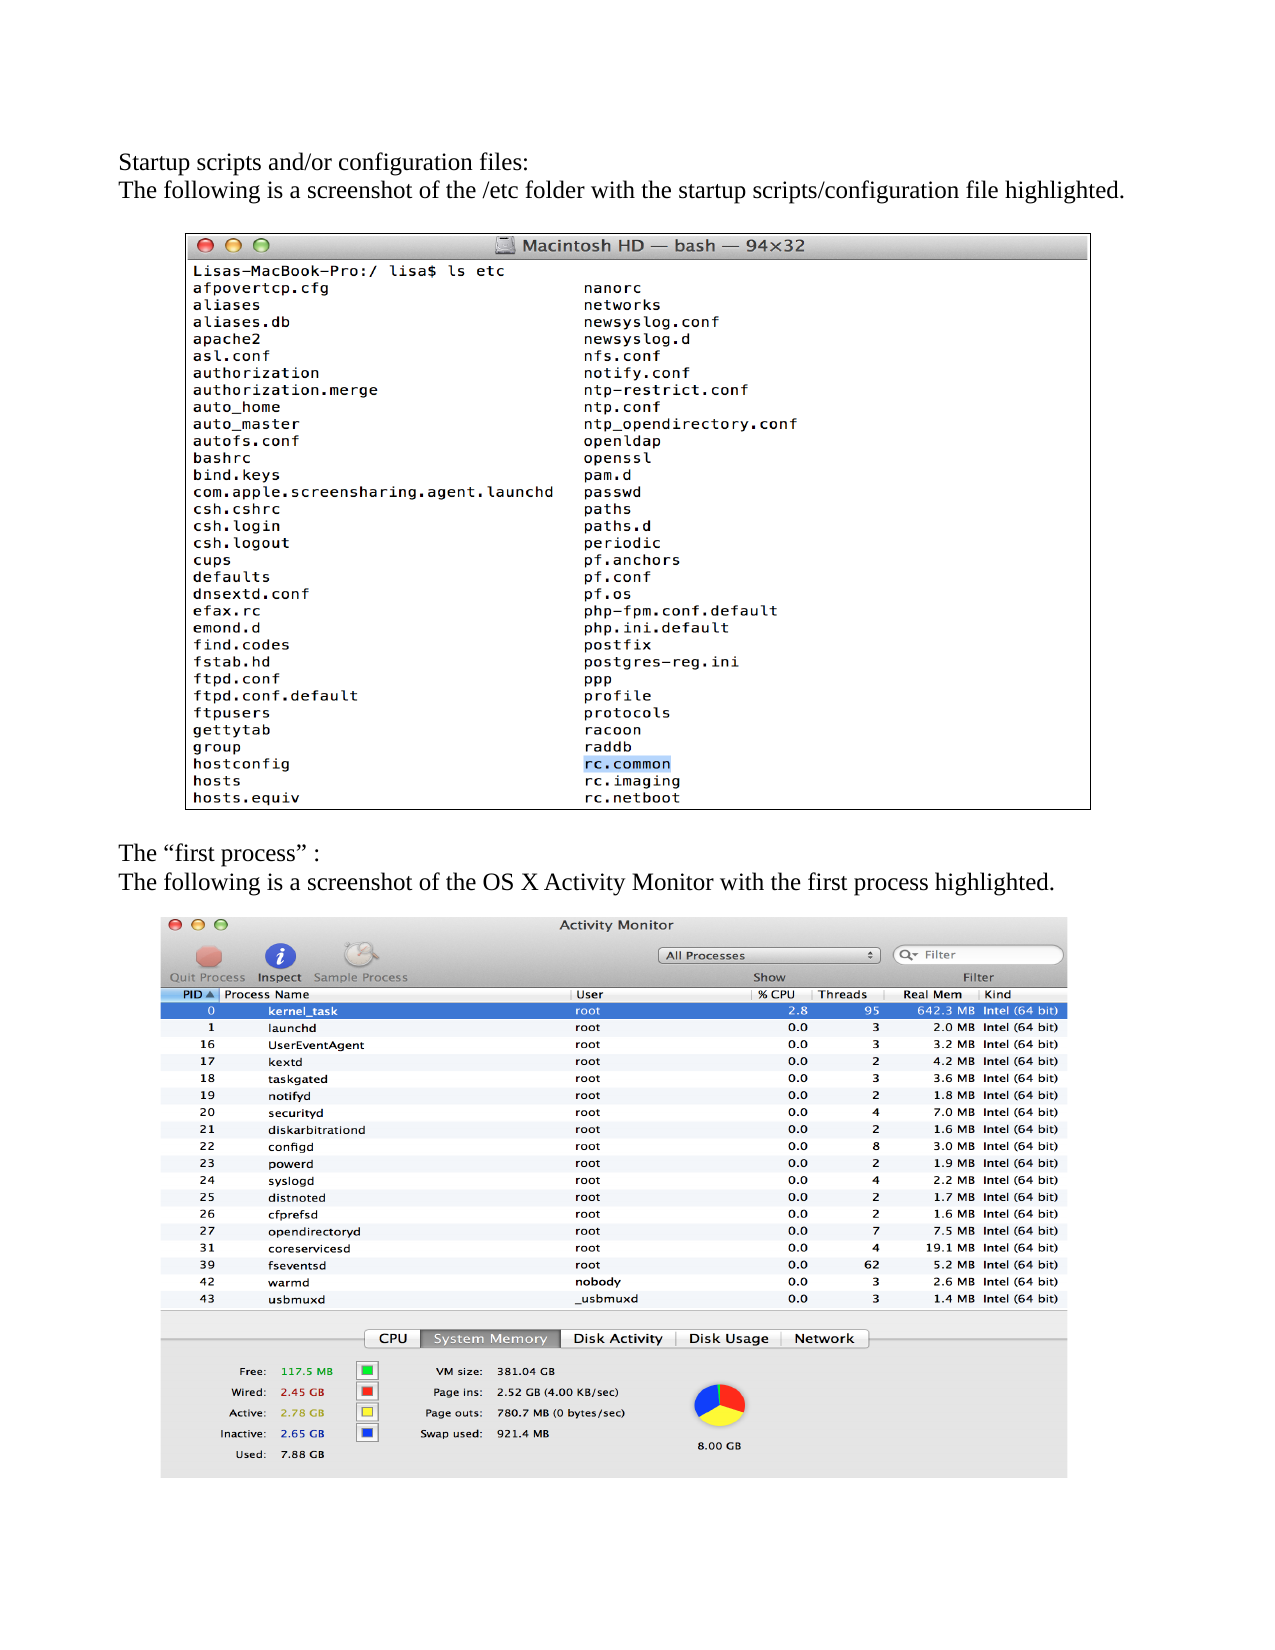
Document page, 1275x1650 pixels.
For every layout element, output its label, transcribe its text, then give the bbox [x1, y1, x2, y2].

picture [160, 917, 1068, 1478]
text The following is a screenshot of the OS X Activity Monitor with the first process highlighted. [118, 867, 1157, 895]
text The “first process” : [118, 838, 1157, 867]
text Startup scripts and/or configuration files: [118, 147, 1157, 176]
picture [187, 236, 1088, 806]
text The following is a screenshot of the /etc folder with the startup scripts/configuration file highlighted. [118, 176, 1157, 204]
